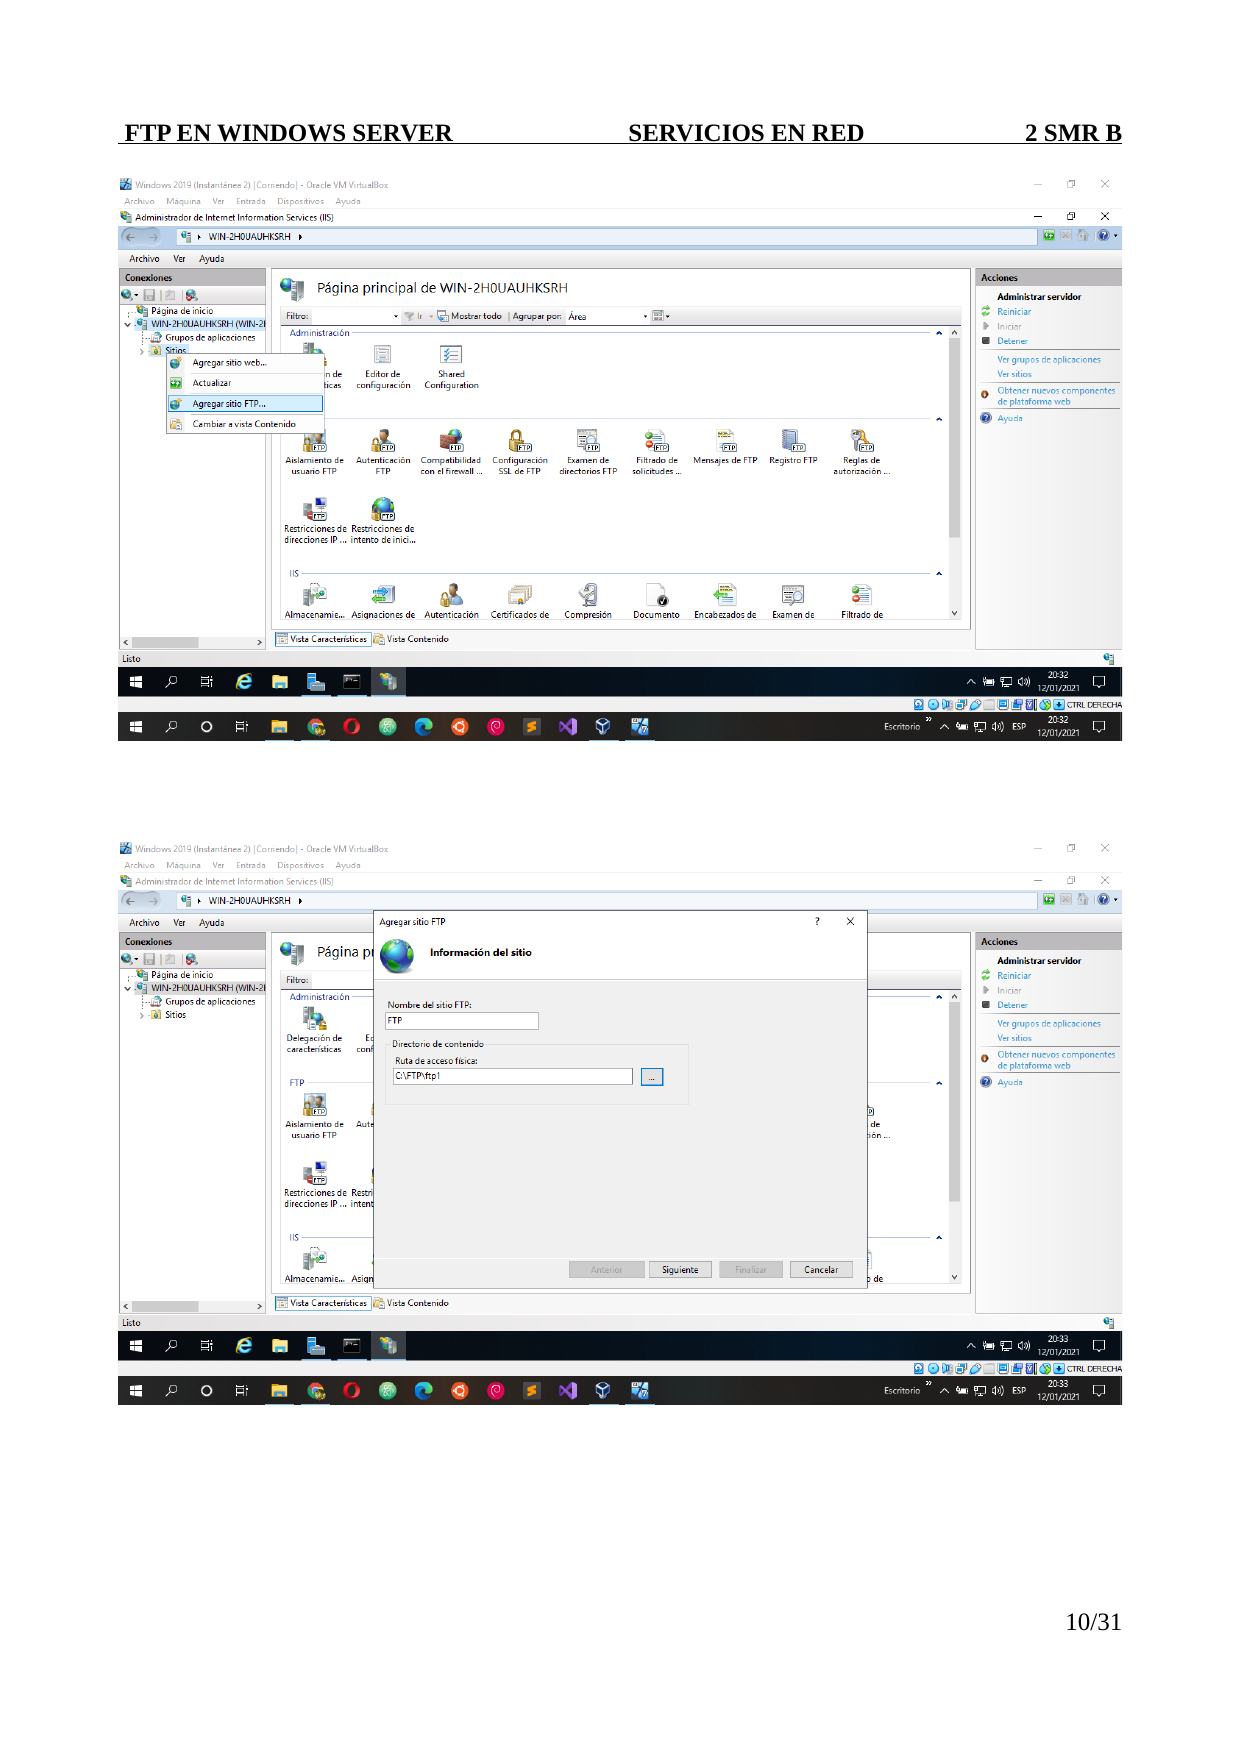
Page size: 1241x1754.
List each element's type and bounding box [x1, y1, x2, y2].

picture [118, 176, 1123, 741]
picture [118, 840, 1123, 1405]
